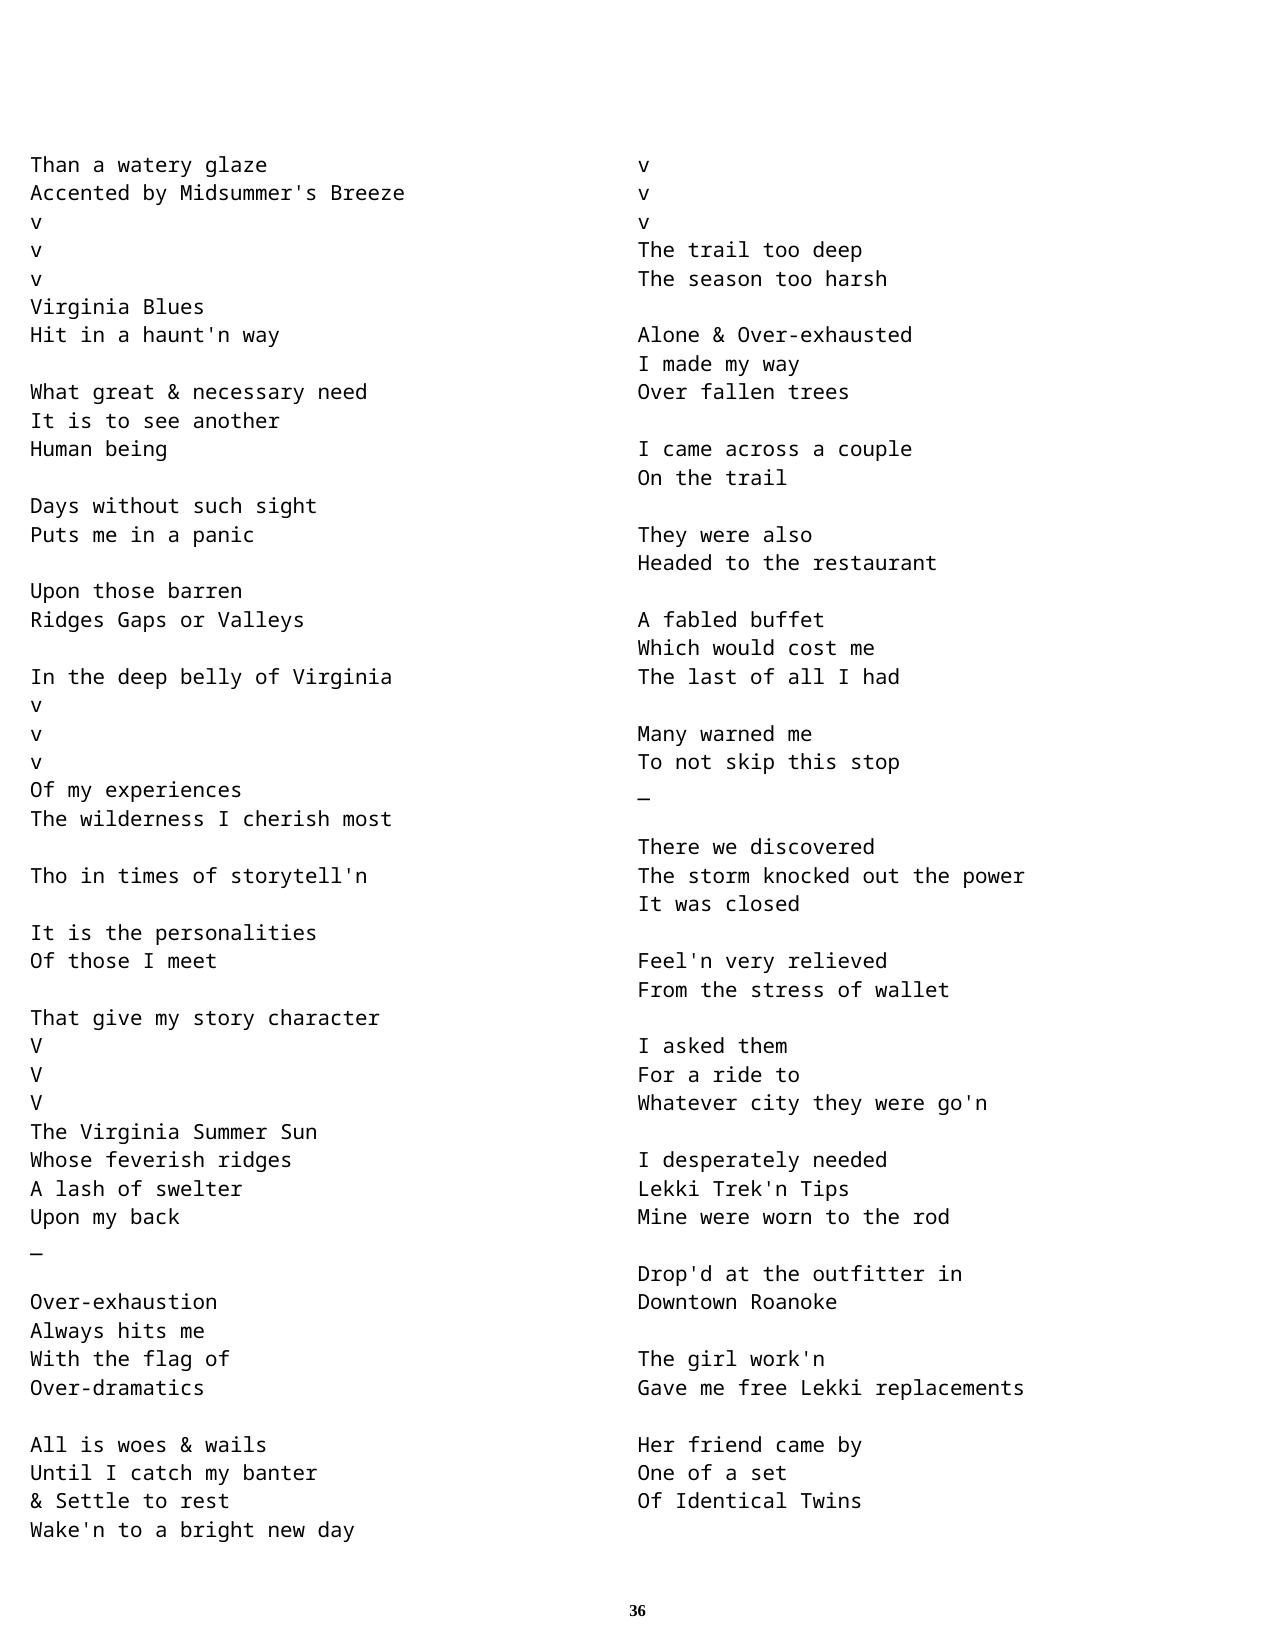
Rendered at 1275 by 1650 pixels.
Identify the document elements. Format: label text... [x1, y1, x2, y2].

text v [30, 719, 637, 747]
text v [30, 690, 637, 719]
text One of a set [637, 1458, 1245, 1487]
text v [30, 264, 637, 292]
text It is the personalities [30, 918, 637, 946]
text Of Identical Twins [637, 1487, 1245, 1515]
text Accented by Midsummer's Breeze [30, 178, 637, 207]
text Over-dramatics [30, 1373, 637, 1401]
text With the flag of [30, 1344, 637, 1373]
text A lash of swelter [30, 1174, 637, 1202]
text I made my way [637, 349, 1245, 377]
text _ [637, 776, 1245, 804]
text v [30, 207, 637, 235]
text A fabled buffet [637, 605, 1245, 633]
text Human being [30, 434, 637, 463]
text Wake'n to a bright new day [30, 1515, 637, 1543]
text Upon my back [30, 1202, 637, 1231]
text Than a watery glaze [30, 150, 637, 178]
text They were also [637, 520, 1245, 548]
text To not skip this stop [637, 747, 1245, 776]
text V [30, 1088, 637, 1117]
text Days without such sight [30, 491, 637, 520]
text _ [30, 1231, 637, 1259]
text For a ride to [637, 1060, 1245, 1088]
text v [637, 150, 1245, 178]
text v [637, 207, 1245, 235]
text Which would cost me [637, 633, 1245, 662]
text v [30, 235, 637, 264]
text Feel'n very relieved [637, 946, 1245, 975]
text It was closed [637, 889, 1245, 918]
text The storm knocked out the power [637, 861, 1245, 889]
text What great & necessary need [30, 377, 637, 406]
text On the trail [637, 463, 1245, 491]
text Of my experiences [30, 776, 637, 804]
text Mine were worn to the rod [637, 1202, 1245, 1231]
text Upon those barren [30, 577, 637, 605]
text & Settle to rest [30, 1487, 637, 1515]
text The last of all I had [637, 662, 1245, 690]
text V [30, 1032, 637, 1060]
text Puts me in a panic [30, 520, 637, 548]
text Always hits me [30, 1316, 637, 1344]
text Alone & Over-exhausted [637, 321, 1245, 349]
text In the deep belly of Virginia [30, 662, 637, 690]
text Whose feverish ridges [30, 1145, 637, 1174]
text Until I catch my banter [30, 1458, 637, 1487]
text Ridges Gaps or Valleys [30, 605, 637, 633]
text From the stress of wallet [637, 975, 1245, 1003]
text Tho in times of storytell'n [30, 861, 637, 889]
text All is woes & wails [30, 1430, 637, 1458]
text The wilderness I cherish most [30, 804, 637, 832]
text Whatever city they were go'n [637, 1088, 1245, 1117]
text v [637, 178, 1245, 207]
text I came across a couple [637, 434, 1245, 463]
text Lekki Trek'n Tips [637, 1174, 1245, 1202]
text It is to see another [30, 406, 637, 434]
text Many warned me [637, 719, 1245, 747]
text Over-exhaustion [30, 1287, 637, 1316]
text Drop'd at the outfitter in [637, 1259, 1245, 1287]
text Her friend came by [637, 1430, 1245, 1458]
text That give my story character [30, 1003, 637, 1032]
text Downtown Roanoke [637, 1287, 1245, 1316]
text I asked them [637, 1032, 1245, 1060]
text Virginia Blues [30, 292, 637, 321]
text Gave me free Lekki replacements [637, 1373, 1245, 1401]
text Headed to the restaurant [637, 548, 1245, 577]
text v [30, 747, 637, 776]
text The trail too deep [637, 235, 1245, 264]
text I desperately needed [637, 1145, 1245, 1174]
text Of those I meet [30, 946, 637, 975]
text V [30, 1060, 637, 1088]
text The Virginia Summer Sun [30, 1117, 637, 1145]
text Hit in a haunt'n way [30, 321, 637, 349]
text The season too harsh [637, 264, 1245, 292]
text Over fallen trees [637, 377, 1245, 406]
text The girl work'n [637, 1344, 1245, 1373]
text There we discovered [637, 832, 1245, 861]
